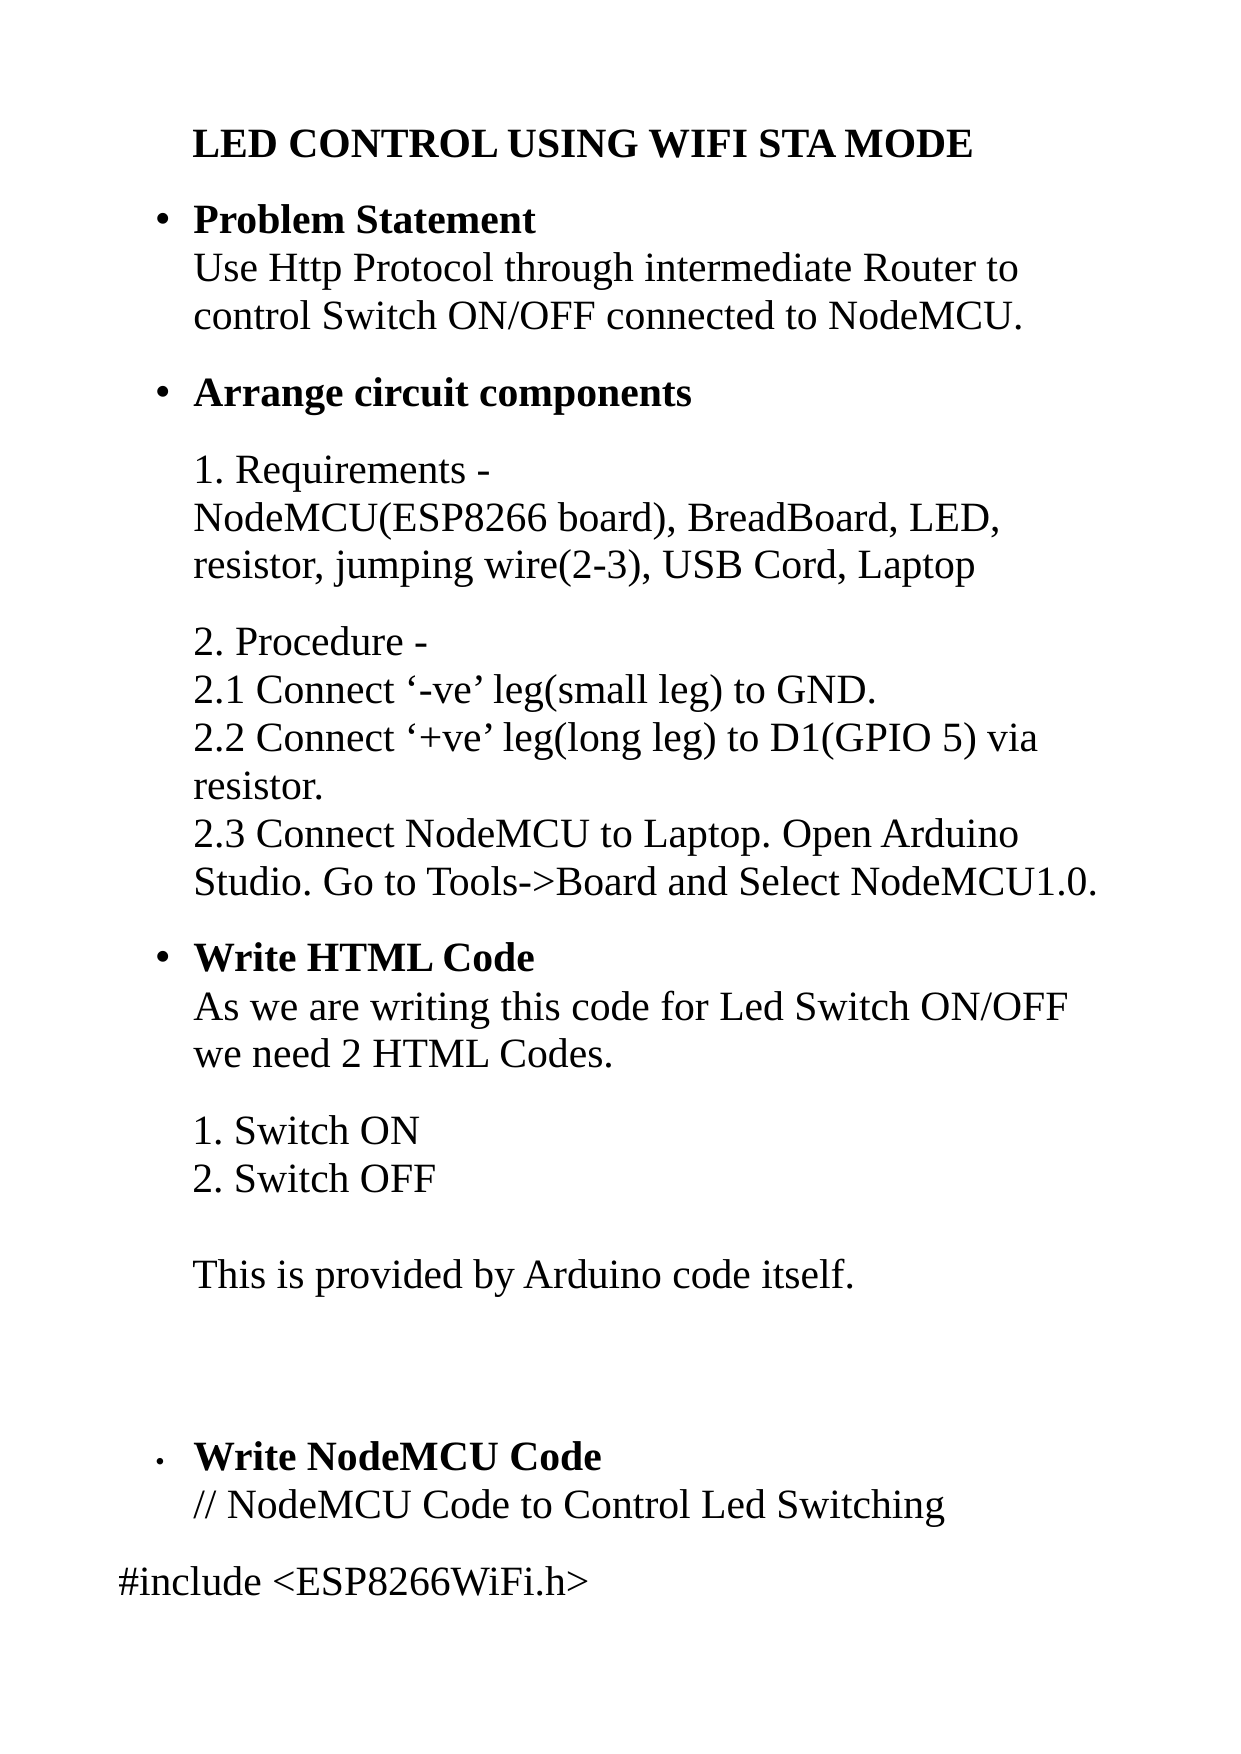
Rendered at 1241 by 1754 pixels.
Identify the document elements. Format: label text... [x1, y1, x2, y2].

list // NodeMCU Code to Control Led Switching [156, 1479, 1122, 1527]
list Problem Statement [156, 195, 1122, 243]
list 2.2 Connect ‘+ve’ leg(long leg) to D1(GPIO 5) via resistor. [156, 712, 1122, 808]
list 1. Requirements - [156, 444, 1122, 492]
list NodeMCU(ESP8266 board), BreadBoard, LED, resistor, jumping wire(2-3), USB Cord, Laptop [156, 492, 1122, 588]
list Arrange circuit components [156, 367, 1122, 415]
list As we are writing this code for Led Switch ON/OFF we need 2 HTML Codes. [156, 981, 1122, 1077]
text 1. Switch ON [118, 1106, 1122, 1153]
list 2.1 Connect ‘-ve’ leg(small leg) to GND. [156, 664, 1122, 712]
list Use Http Protocol through intermediate Router to control Switch ON/OFF connected to NodeMCU. [156, 243, 1122, 339]
text 2. Switch OFF [118, 1153, 1122, 1201]
list 2.3 Connect NodeMCU to Laptop. Open Arduino Studio. Go to Tools->Board and Select NodeMCU1.0. [156, 808, 1122, 904]
list 2. Procedure - [156, 617, 1122, 664]
text LED CONTROL USING WIFI STA MODE [118, 118, 1122, 166]
text This is provided by Arduino code itself. [118, 1249, 1122, 1297]
list Write HTML Code [156, 933, 1122, 981]
text #include <ESP8266WiFi.h> [118, 1556, 1122, 1604]
list Write NodeMCU Code [156, 1431, 1122, 1479]
